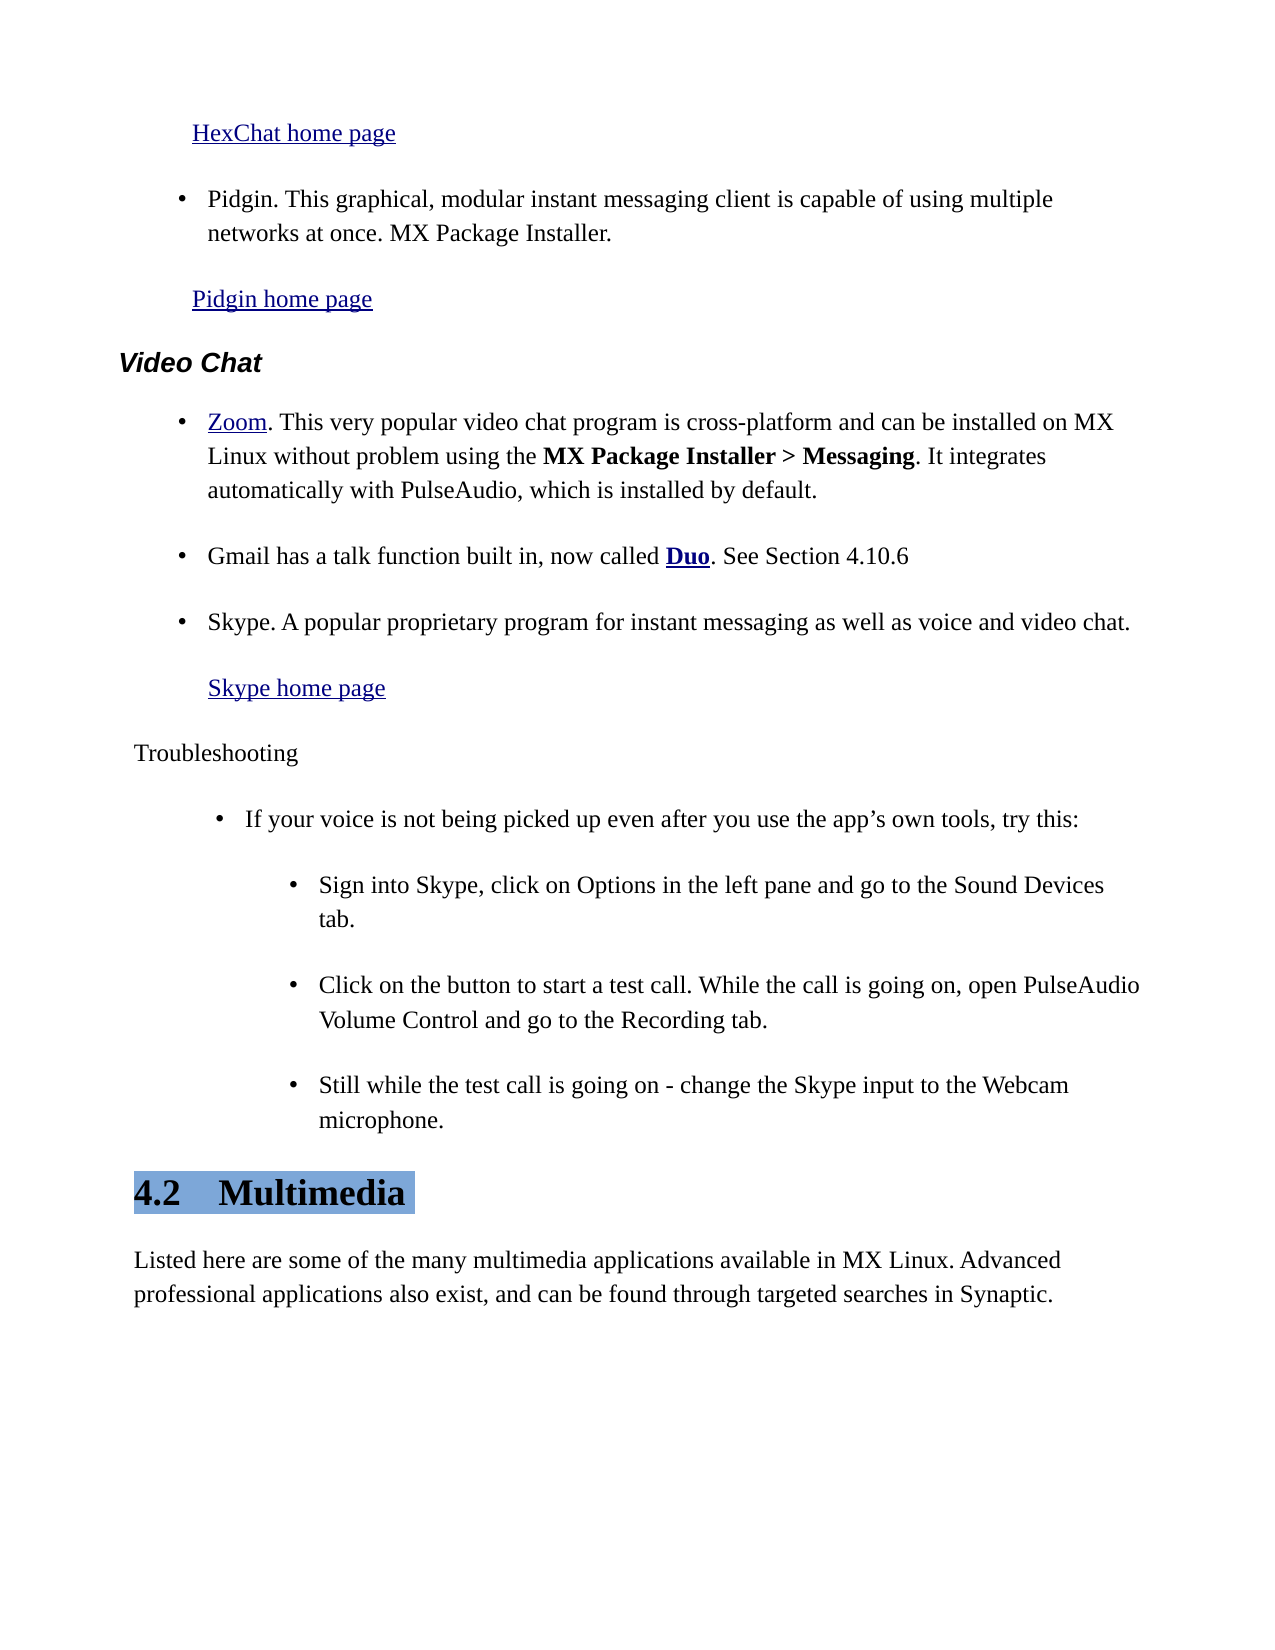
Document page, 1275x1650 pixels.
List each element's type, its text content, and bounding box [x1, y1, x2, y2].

subtitle 4.2 Multimedia [415, 1171, 1141, 1214]
list Sign into Skype, click on Options in the left pane and go to the Sound Devices tab. [289, 870, 1141, 933]
list Skype. A popular proprietary program for instant messaging as well as voice and video chat. [178, 607, 1141, 636]
text Skype home page [134, 673, 1141, 702]
list Click on the button to start a test call. While the call is going on, open PulseAudio Volume Control and go to the Recording tab. [289, 970, 1141, 1033]
list Pidgin home page [162, 284, 1157, 313]
list Gmail has a talk function built in, now called Duo. See Section 4.10.6 [178, 541, 1141, 570]
list If your voice is not being picked up even after you use the app’s own tools, try this: [215, 804, 1141, 833]
text Listed here are some of the many multimedia applications available in MX Linux. Advanced professional applications also exist, and can be found through targeted searches in Synaptic. [134, 1245, 1141, 1308]
list HexChat home page [162, 118, 1157, 147]
subtitle Video Chat [118, 347, 1157, 378]
list Zoom. This very popular video chat program is cross-platform and can be installed on MX Linux without problem using the MX Package Installer > Messaging. It integrates automatically with PulseAudio, which is installed by default. [178, 407, 1141, 504]
text Troubleshooting [134, 738, 1141, 767]
list Still while the test call is going on - change the Skype input to the Webcam microphone. [289, 1070, 1141, 1134]
list Pidgin. This graphical, modular instant messaging client is capable of using multiple networks at once. MX Package Installer. [178, 184, 1141, 247]
